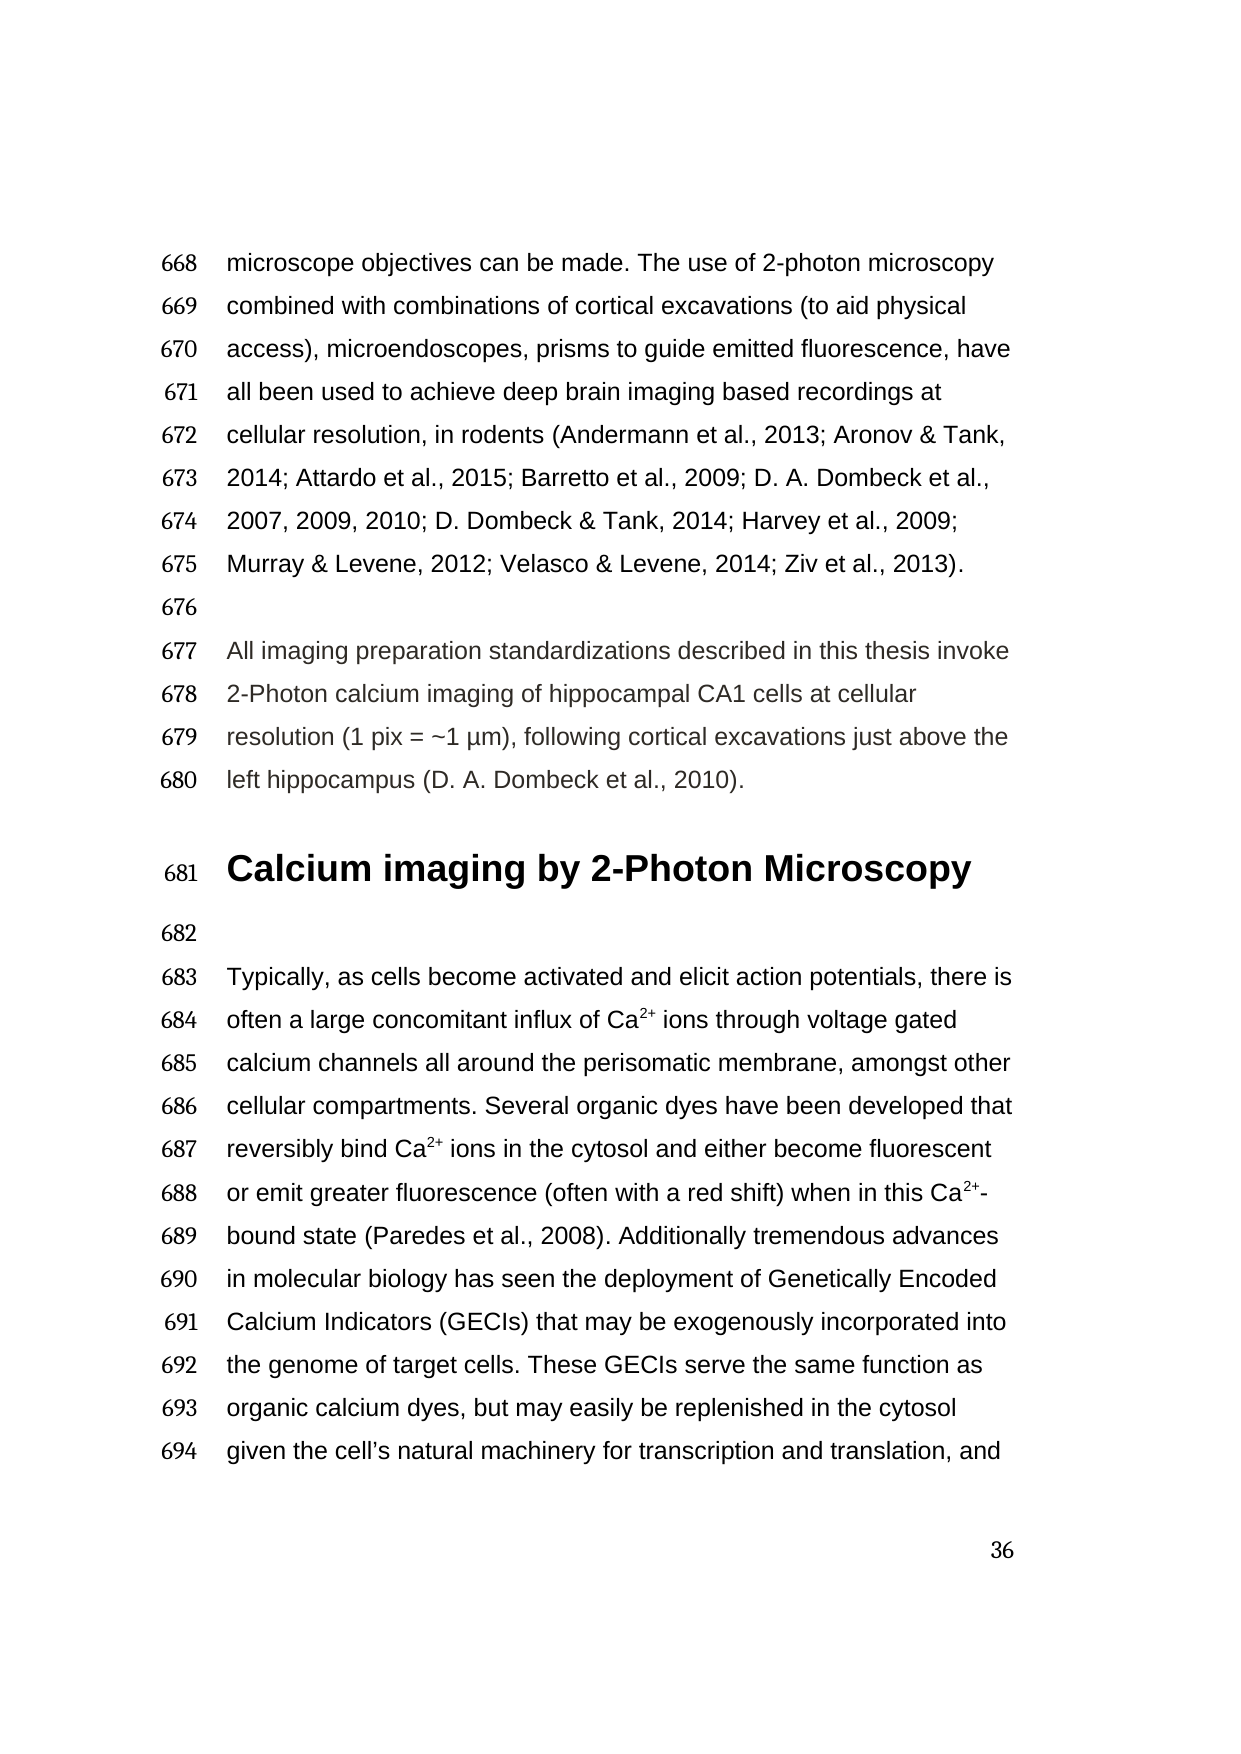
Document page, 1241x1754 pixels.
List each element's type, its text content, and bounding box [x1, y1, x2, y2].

text microscope objectives can be made. The use of 2-photon microscopy combined with combinations of cortical excavations (to aid physical access), microendoscopes, prisms to guide emitted fluorescence, have all been used to achieve deep brain imaging based recordings at cellular resolution, in rodents (Andermann et al., 2013; Aronov & Tank, 2014; Attardo et al., 2015; Barretto et al., 2009; D. A. Dombeck et al., 2007, 2009, 2010; D. Dombeck & Tank, 2014; Harvey et al., 2009; Murray & Levene, 2012; Velasco & Levene, 2014; Ziv et al., 2013). [226, 248, 1014, 578]
text Typically, as cells become activated and elicit action potentials, there is often a large concomitant influx of Ca2+ ions through voltage gated calcium channels all around the perisomatic membrane, amongst other cellular compartments. Several organic dyes have been developed that reversibly bind Ca2+ ions in the cytosol and either become fluorescent or emit greater fluorescence (often with a red shift) when in this Ca2+-bound state (Paredes et al., 2008). Additionally tremendous advances in molecular biology has seen the deployment of Genetically Encoded Calcium Indicators (GECIs) that may be exogenously incorporated into the genome of target cells. These GECIs serve the same function as organic calcium dyes, but may easily be replenished in the cytosol given the cell’s natural machinery for transcription and translation, and [226, 962, 1014, 1465]
subtitle Calcium imaging by 2-Photon Microscopy [226, 846, 1014, 889]
text All imaging preparation standardizations described in this thesis invoke 2-Photon calcium imaging of hippocampal CA1 cells at cellular resolution (1 pix = ~1 µm), following cortical excavations just above the left hippocampus (D. A. Dombeck et al., 2010). [226, 636, 1014, 794]
